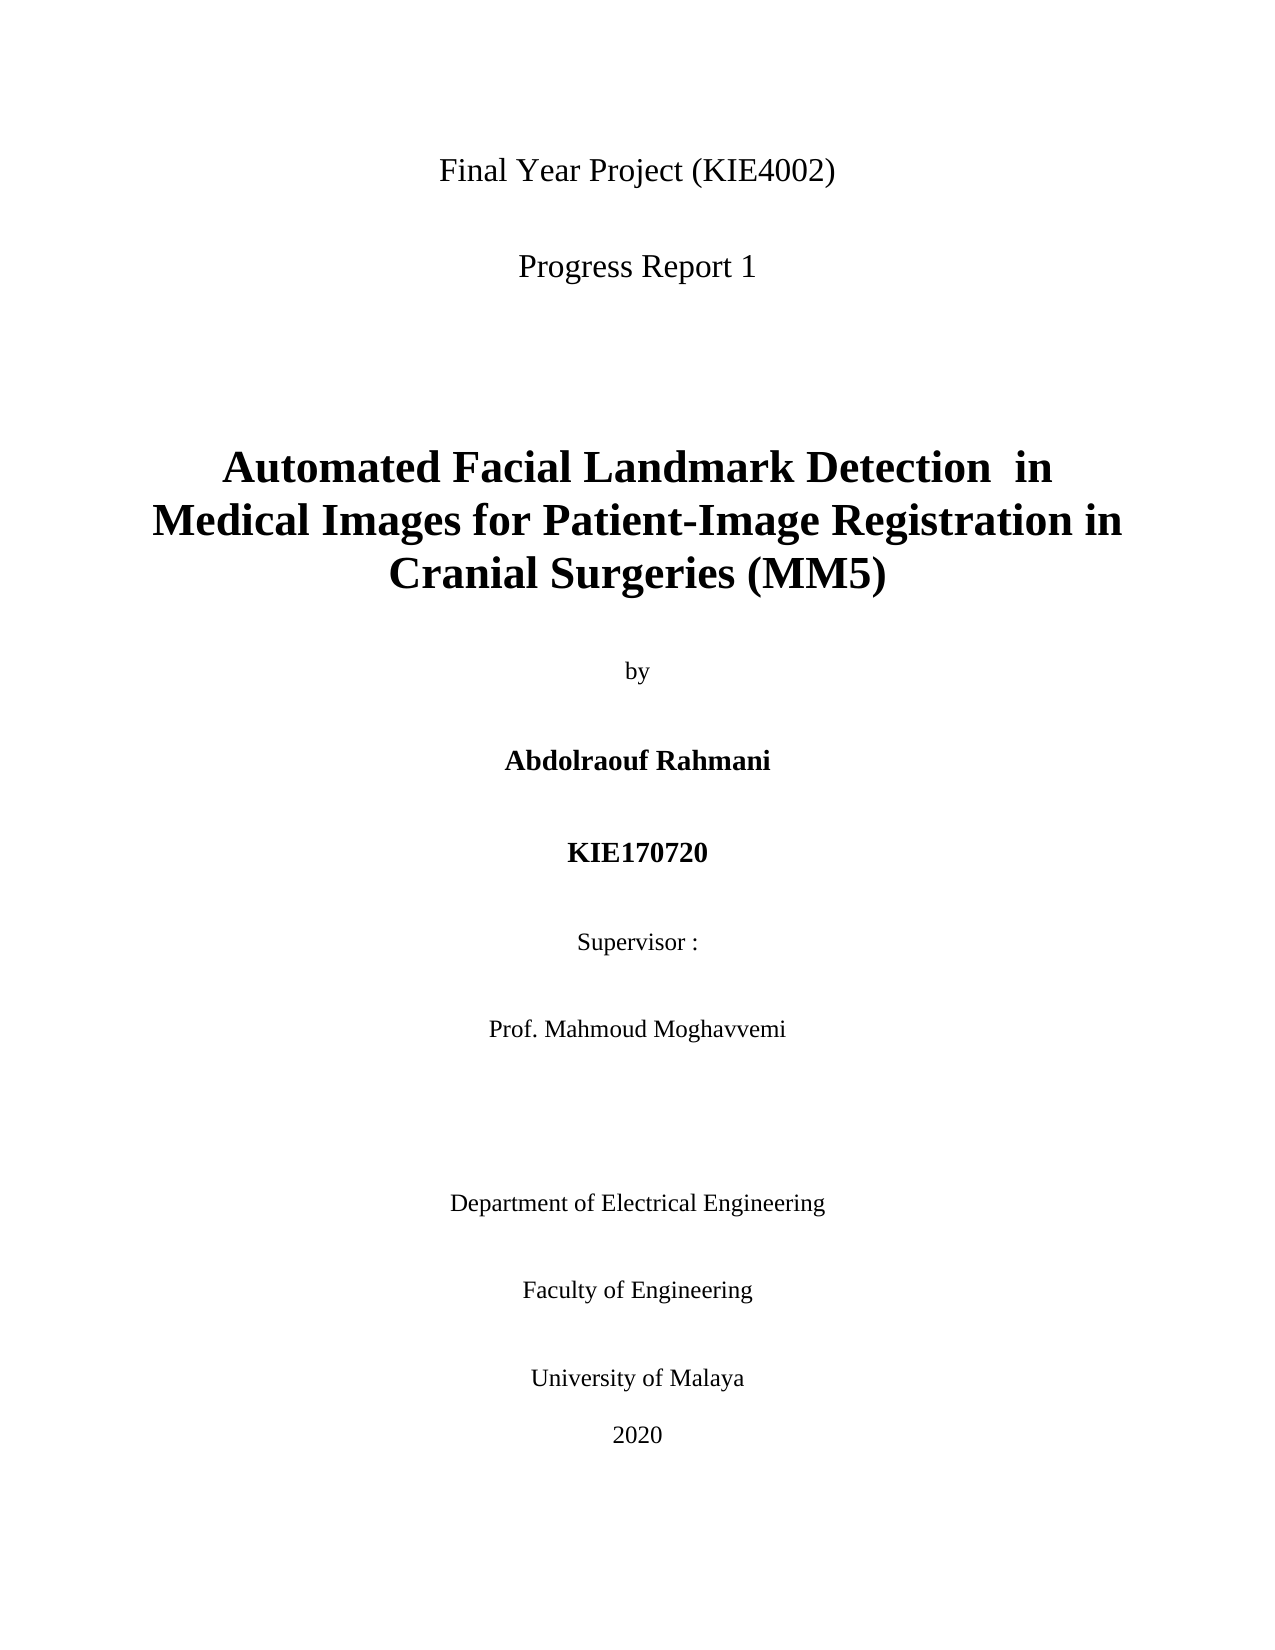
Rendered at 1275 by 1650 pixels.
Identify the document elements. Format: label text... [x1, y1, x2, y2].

text KIE170720 [150, 835, 1125, 869]
text by [150, 656, 1125, 685]
text 2020 [150, 1421, 1125, 1449]
text Department of Electrical Engineering [150, 1188, 1125, 1217]
text Supervisor : [150, 927, 1125, 956]
text Final Year Project (KIE4002) [150, 150, 1125, 188]
text Abdolraouf Rahmani [150, 743, 1125, 777]
text University of Malaya [150, 1363, 1125, 1391]
text Automated Facial Landmark Detection in Medical Images for Patient-Image Registration in Cranial Surgeries (MM5) [150, 440, 1125, 598]
text Faculty of Engineering [150, 1276, 1125, 1304]
text Progress Report 1 [150, 247, 1125, 285]
text Prof. Mahmoud Moghavvemi [150, 1014, 1125, 1043]
